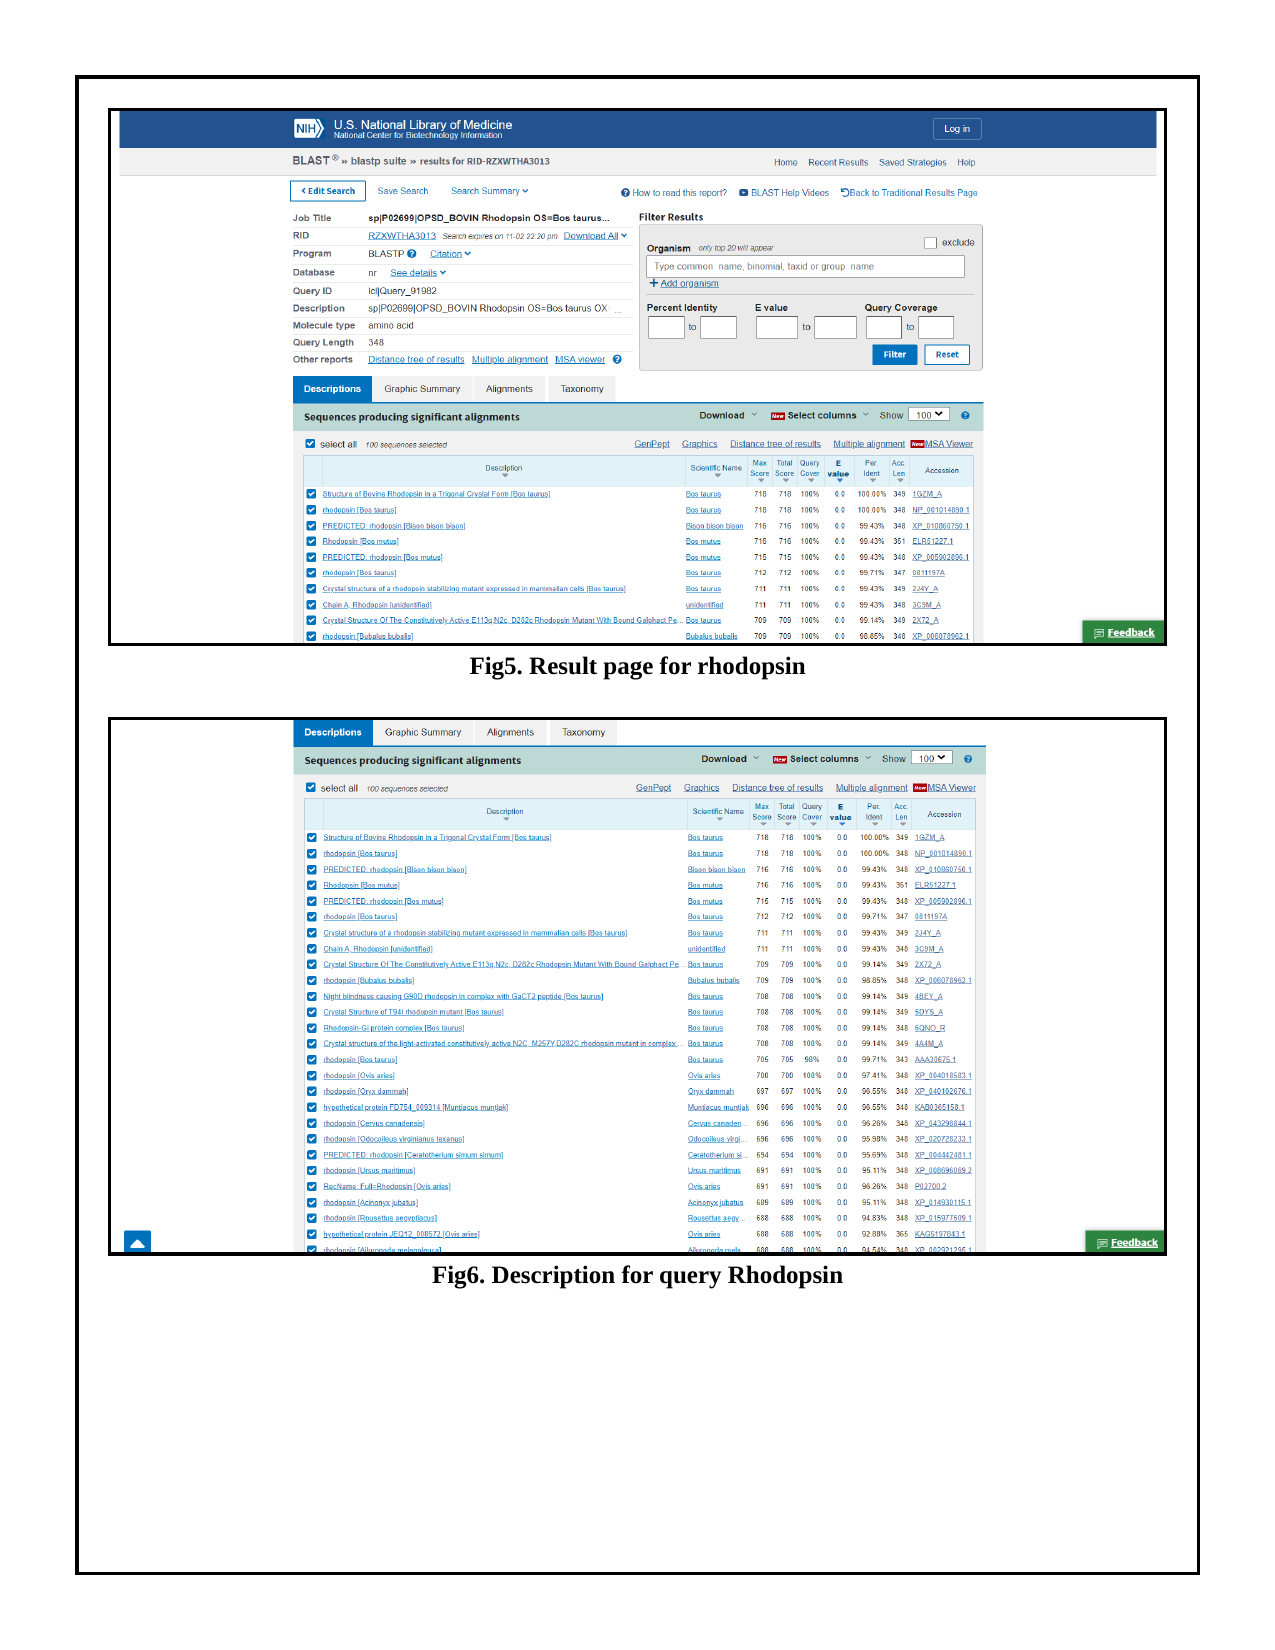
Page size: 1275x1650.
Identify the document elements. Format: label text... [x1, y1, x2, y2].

text Fig6. Description for query Rhodopsin [108, 1256, 1167, 1289]
text Fig5. Result page for rhodopsin [108, 646, 1167, 679]
